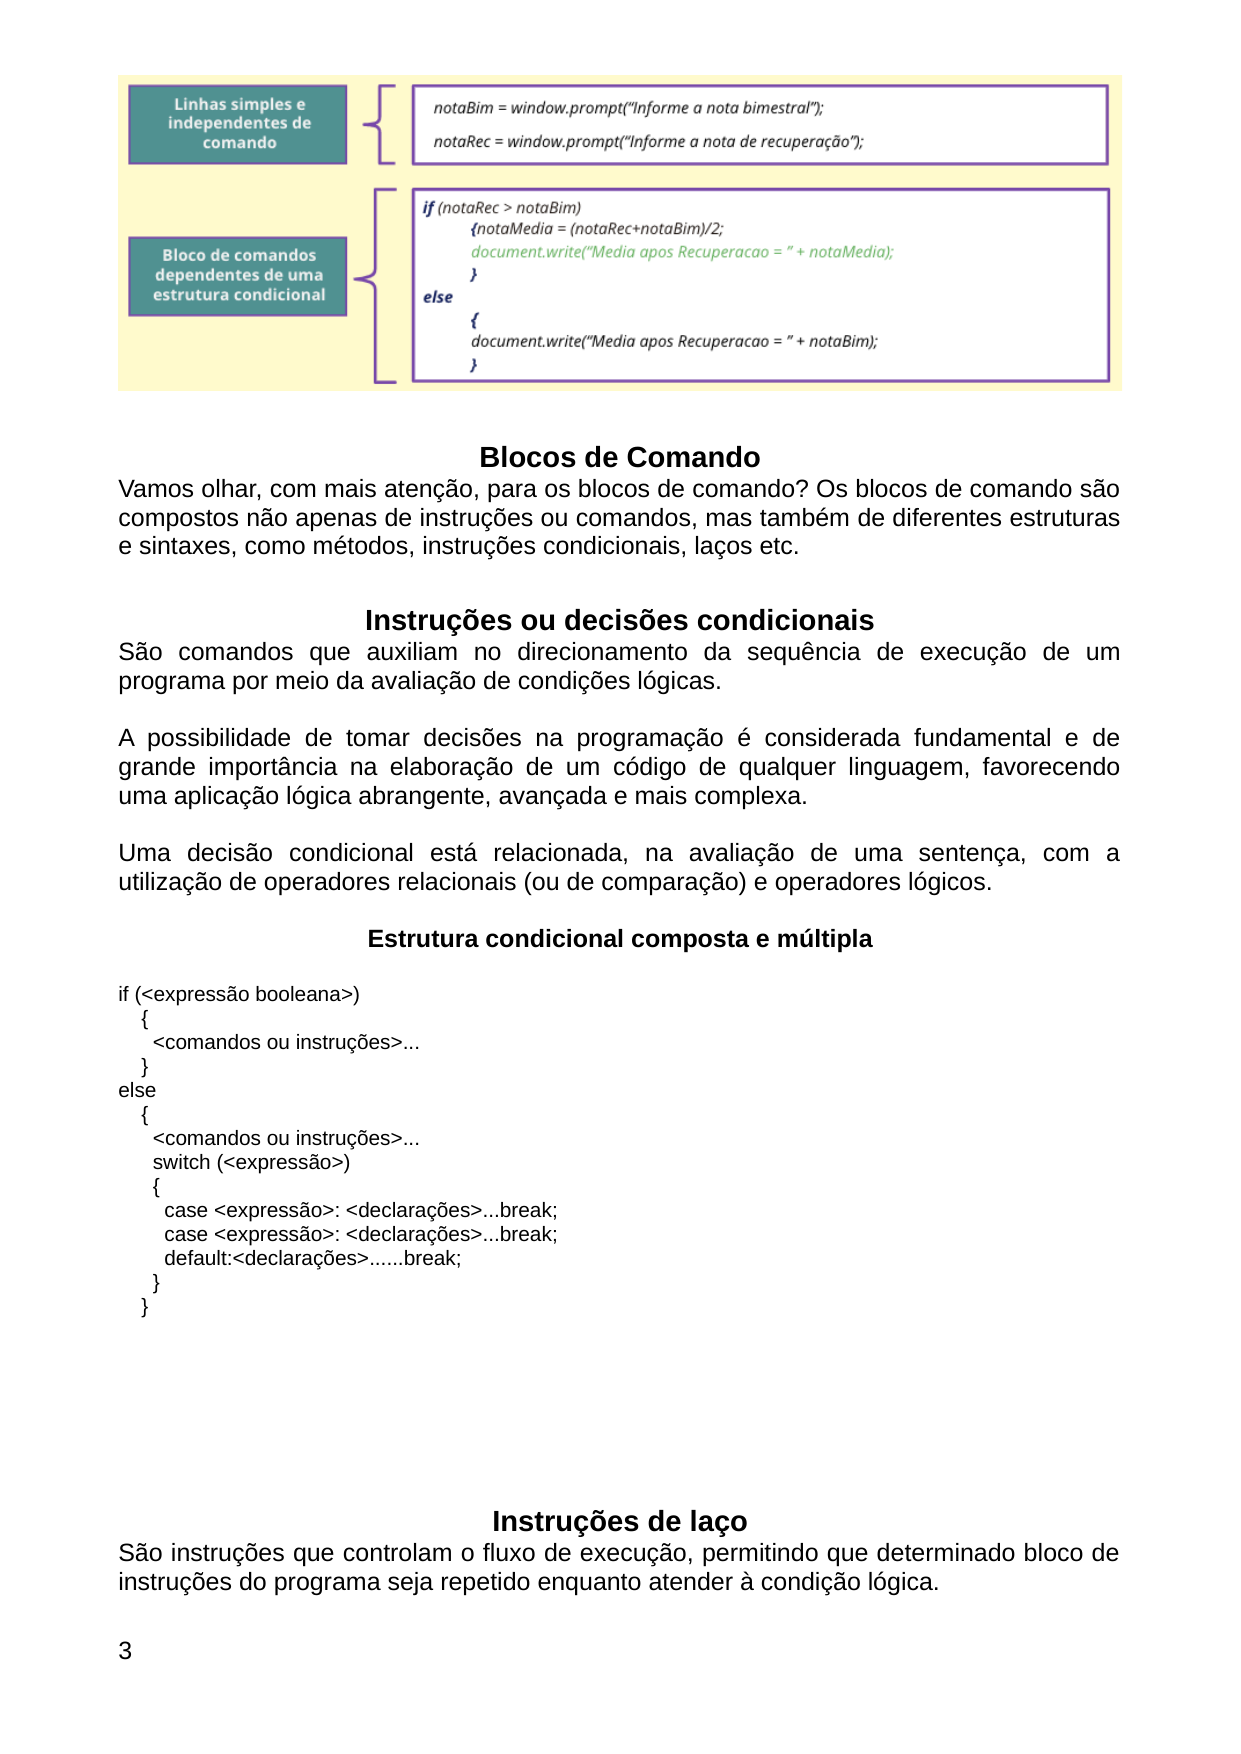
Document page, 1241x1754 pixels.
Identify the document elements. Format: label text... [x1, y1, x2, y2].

text Vamos olhar, com mais atenção, para os blocos de comando? Os blocos de comando são compostos não apenas de instruções ou comandos, mas também de diferentes estruturas e sintaxes, como métodos, instruções condicionais, laços etc. [118, 474, 1122, 560]
text } [118, 1293, 1122, 1317]
text São comandos que auxiliam no direcionamento da sequência de execução de um programa por meio da avaliação de condições lógicas. [118, 637, 1122, 694]
subtitle Instruções de laço [118, 1504, 1122, 1538]
text A possibilidade de tomar decisões na programação é considerada fundamental e de grande importância na elaboração de um código de qualquer linguagem, favorecendo uma aplicação lógica abrangente, avançada e mais complexa. [118, 723, 1122, 809]
text Estrutura condicional composta e múltipla [118, 924, 1122, 953]
subtitle Instruções ou decisões condicionais [118, 603, 1122, 637]
text default:<declarações>......break; [118, 1246, 1122, 1269]
text <comandos ou instruções>... [118, 1126, 1122, 1150]
text { [118, 1102, 1122, 1126]
text } [118, 1054, 1122, 1078]
text Uma decisão condicional está relacionada, na avaliação de uma sentença, com a utilização de operadores relacionais (ou de comparação) e operadores lógicos. [118, 838, 1122, 896]
text { [118, 1174, 1122, 1198]
text if (<expressão booleana>) [118, 982, 1122, 1006]
subtitle Blocos de Comando [118, 440, 1122, 474]
text switch (<expressão>) [118, 1150, 1122, 1174]
text case <expressão>: <declarações>...break; [118, 1198, 1122, 1222]
text } [118, 1269, 1122, 1293]
text { [118, 1006, 1122, 1030]
text case <expressão>: <declarações>...break; [118, 1222, 1122, 1246]
text São instruções que controlam o fluxo de execução, permitindo que determinado bloco de instruções do programa seja repetido enquanto atender à condição lógica. [118, 1538, 1122, 1596]
text else [118, 1078, 1122, 1102]
text <comandos ou instruções>... [118, 1030, 1122, 1054]
